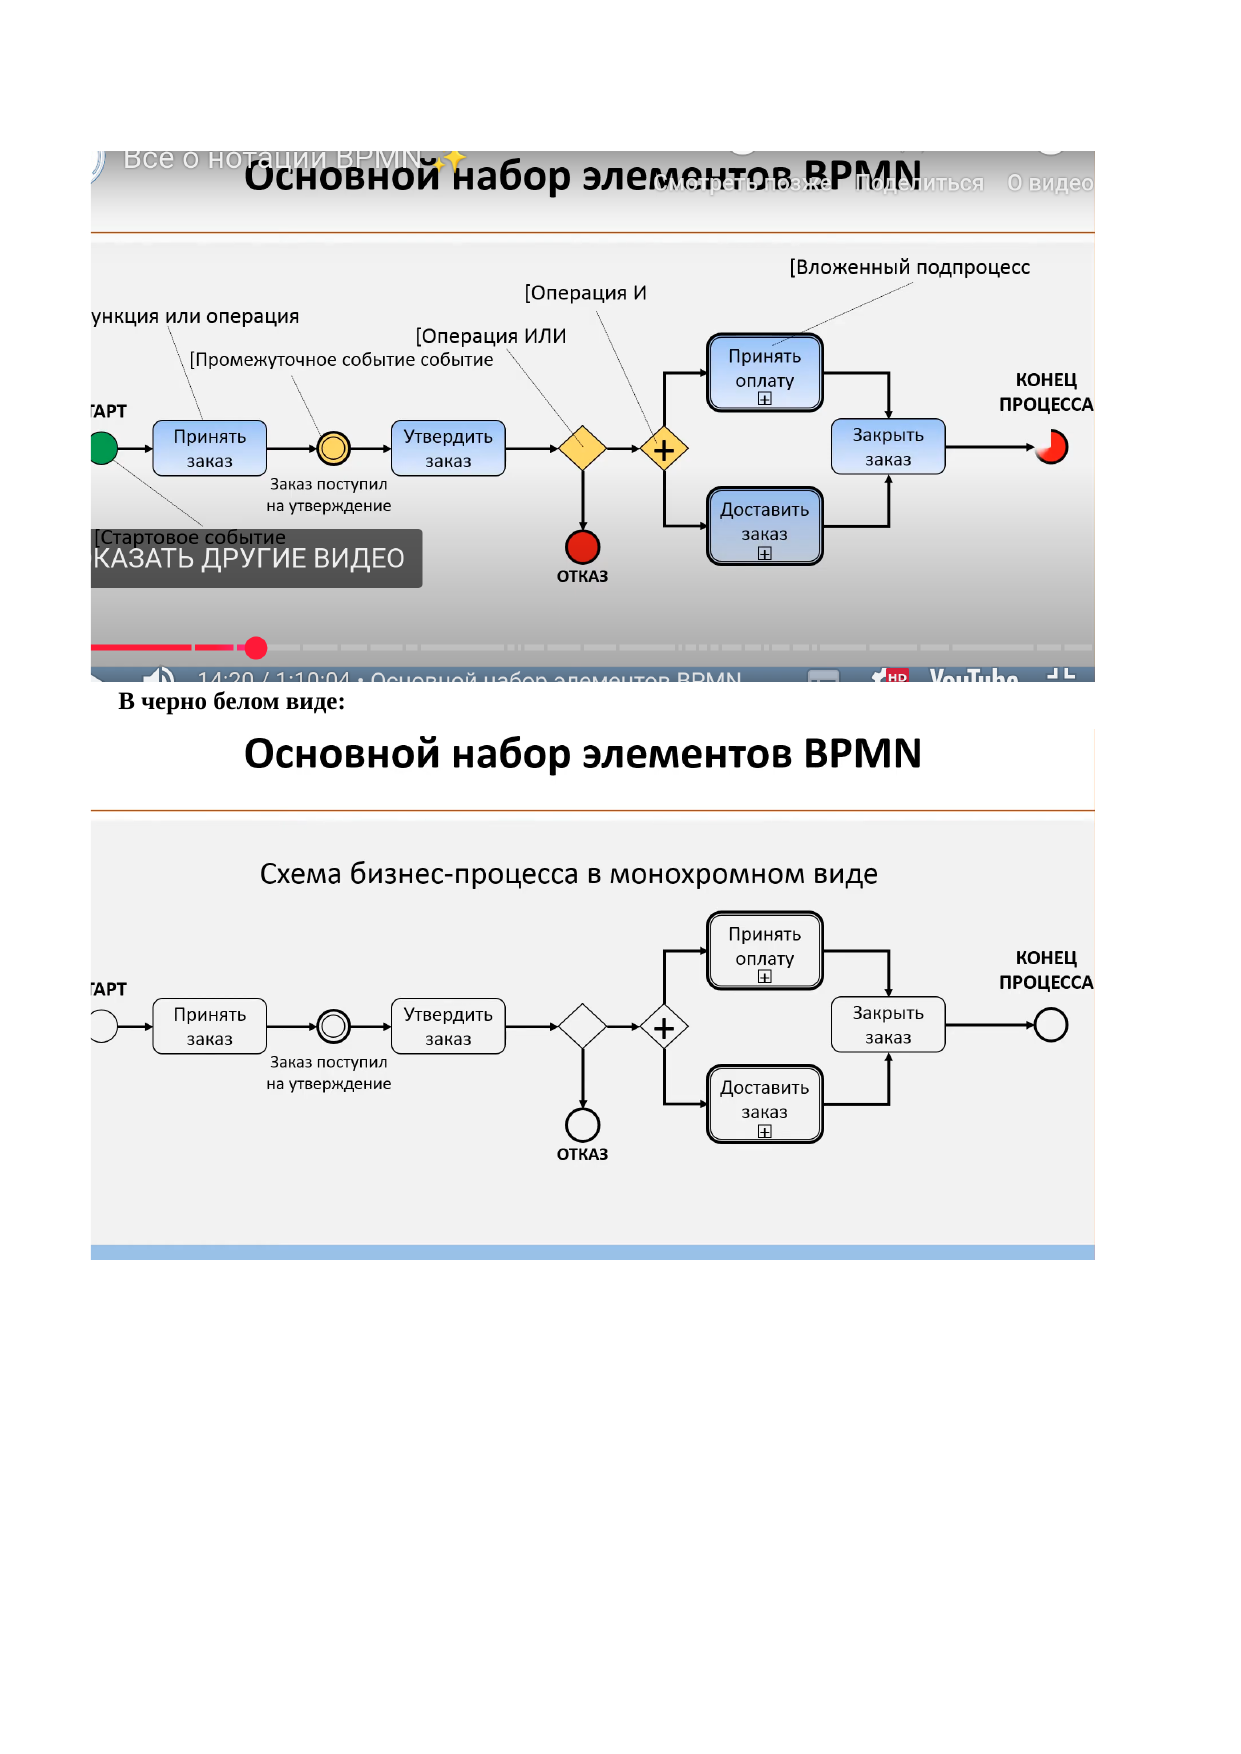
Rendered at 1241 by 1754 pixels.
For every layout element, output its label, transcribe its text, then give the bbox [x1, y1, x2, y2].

picture [90, 151, 1095, 682]
text В черно белом виде: [118, 151, 1122, 715]
picture [90, 729, 1095, 1260]
